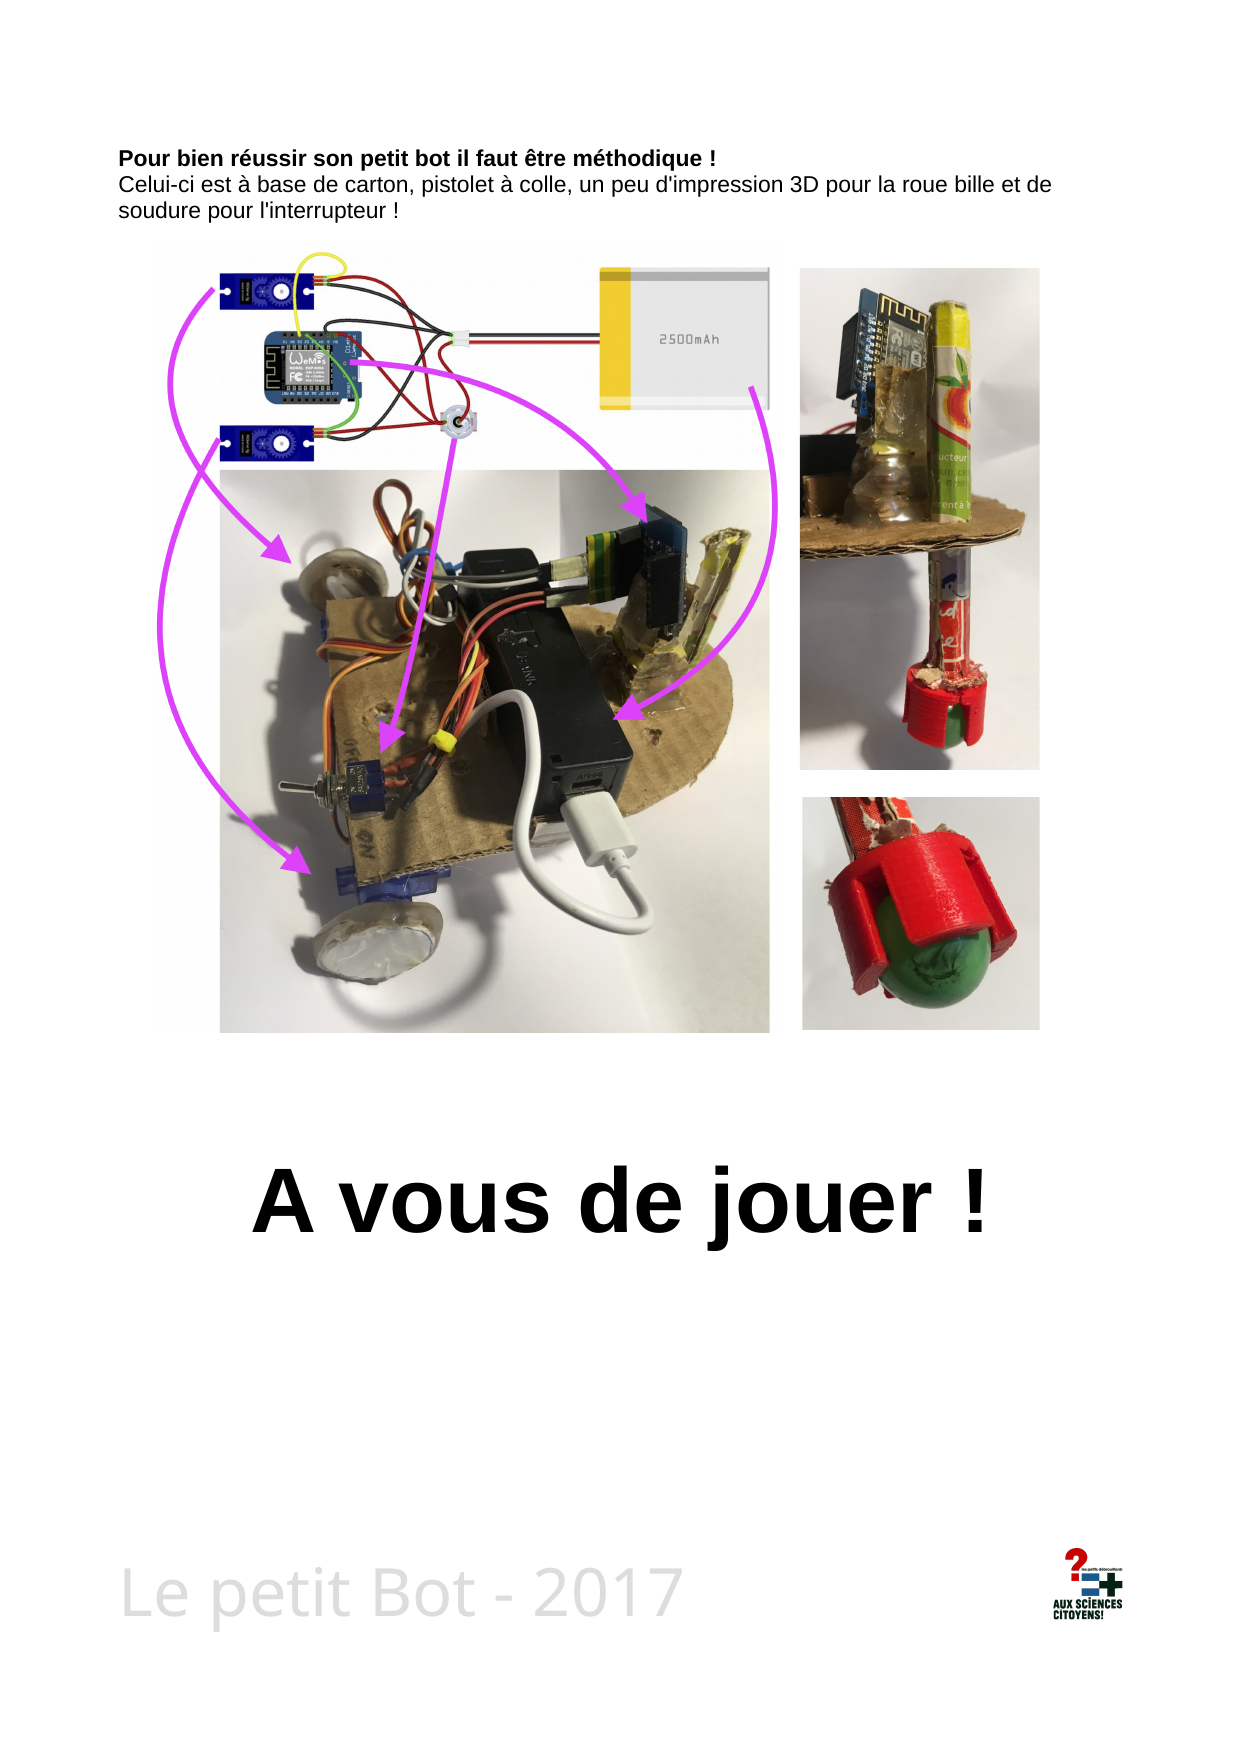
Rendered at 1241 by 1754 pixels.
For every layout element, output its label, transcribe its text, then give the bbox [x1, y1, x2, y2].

text Celui-ci est à base de carton, pistolet à colle, un peu d'impression 3D pour la roue bille et de soudure pour l'interrupteur ! [118, 171, 1122, 223]
picture [155, 244, 784, 1033]
picture [799, 268, 1040, 770]
picture [1053, 1548, 1123, 1620]
text A vous de jouer ! [118, 1146, 1122, 1251]
text Pour bien réussir son petit bot il faut être méthodique ! [118, 144, 1122, 171]
picture [802, 797, 1040, 1030]
